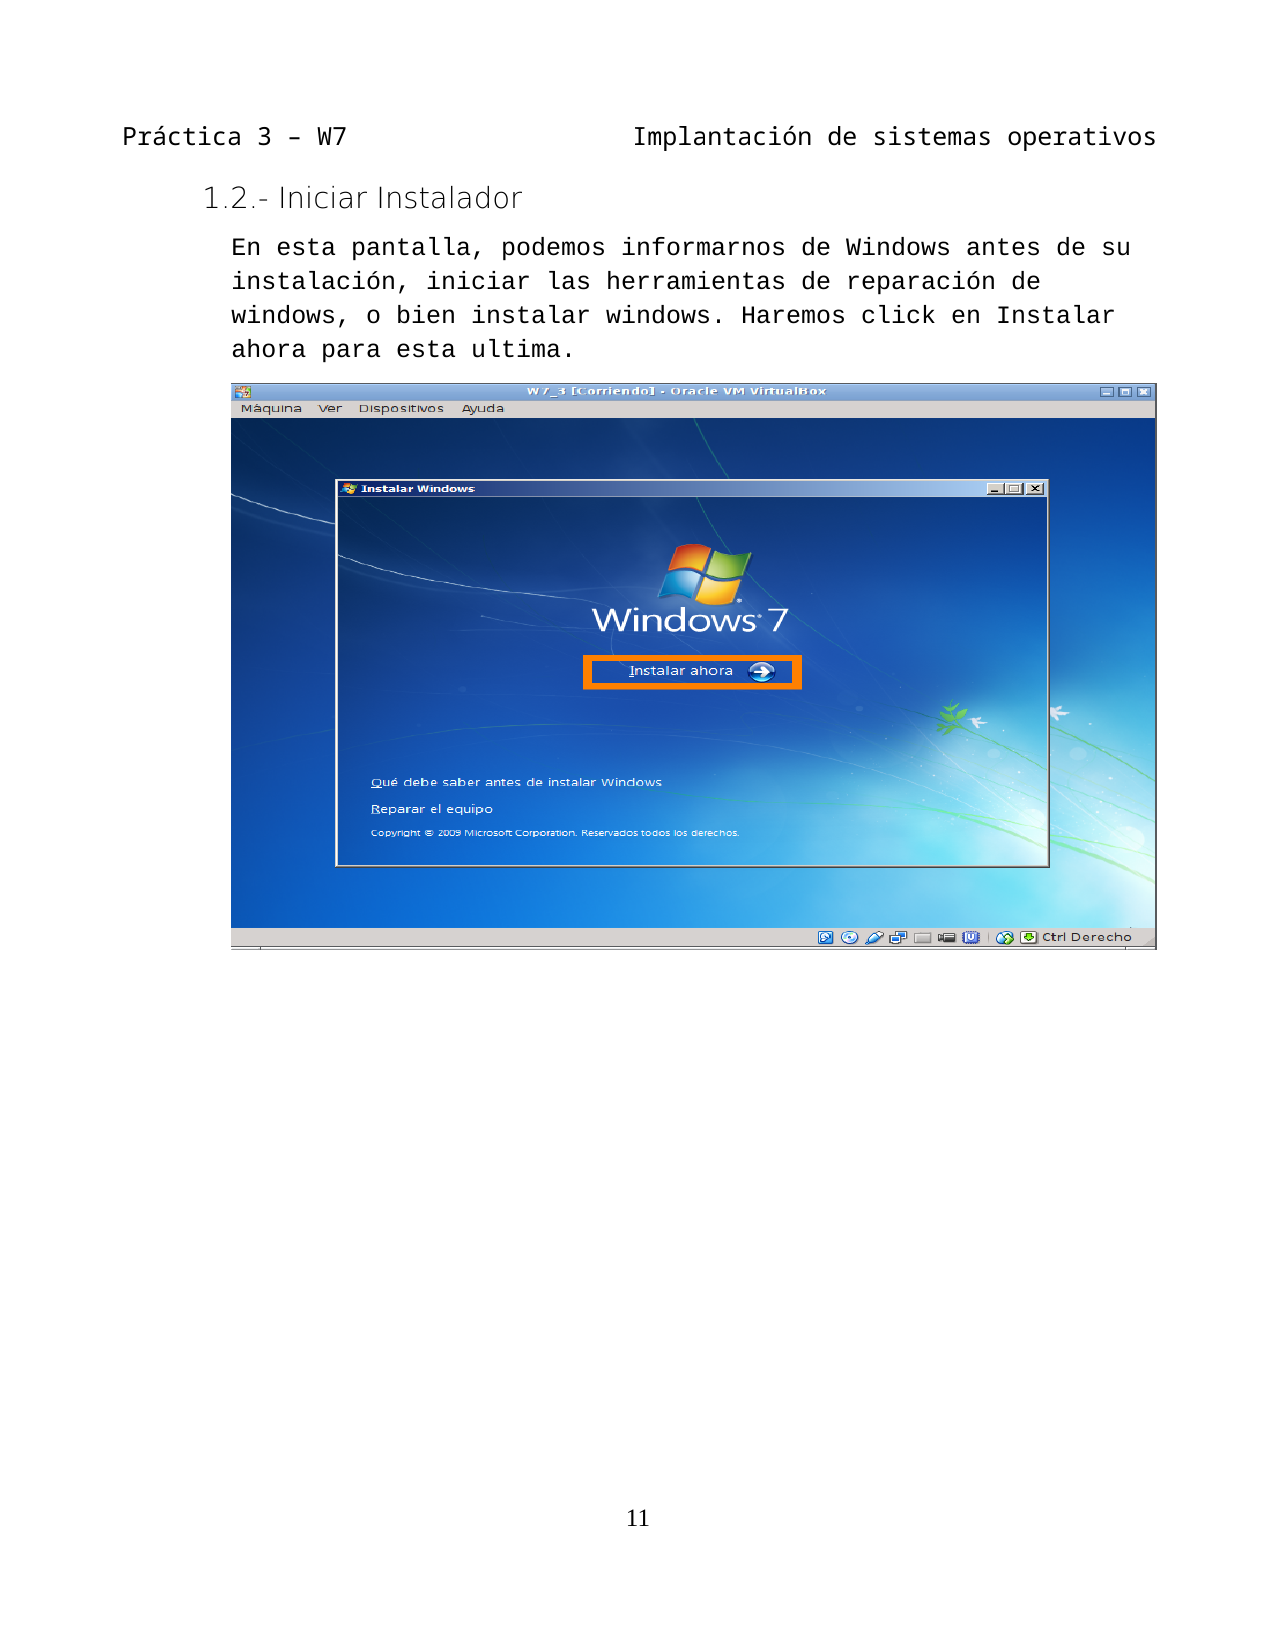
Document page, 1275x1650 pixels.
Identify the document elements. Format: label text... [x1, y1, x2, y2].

text En esta pantalla, podemos informarnos de Windows antes de su instalación, iniciar las herramientas de reparación de windows, o bien instalar windows. Haremos click en Instalar ahora para esta ultima. [231, 235, 1157, 365]
list Iniciar Instalador [193, 182, 1157, 216]
picture [231, 383, 1157, 950]
